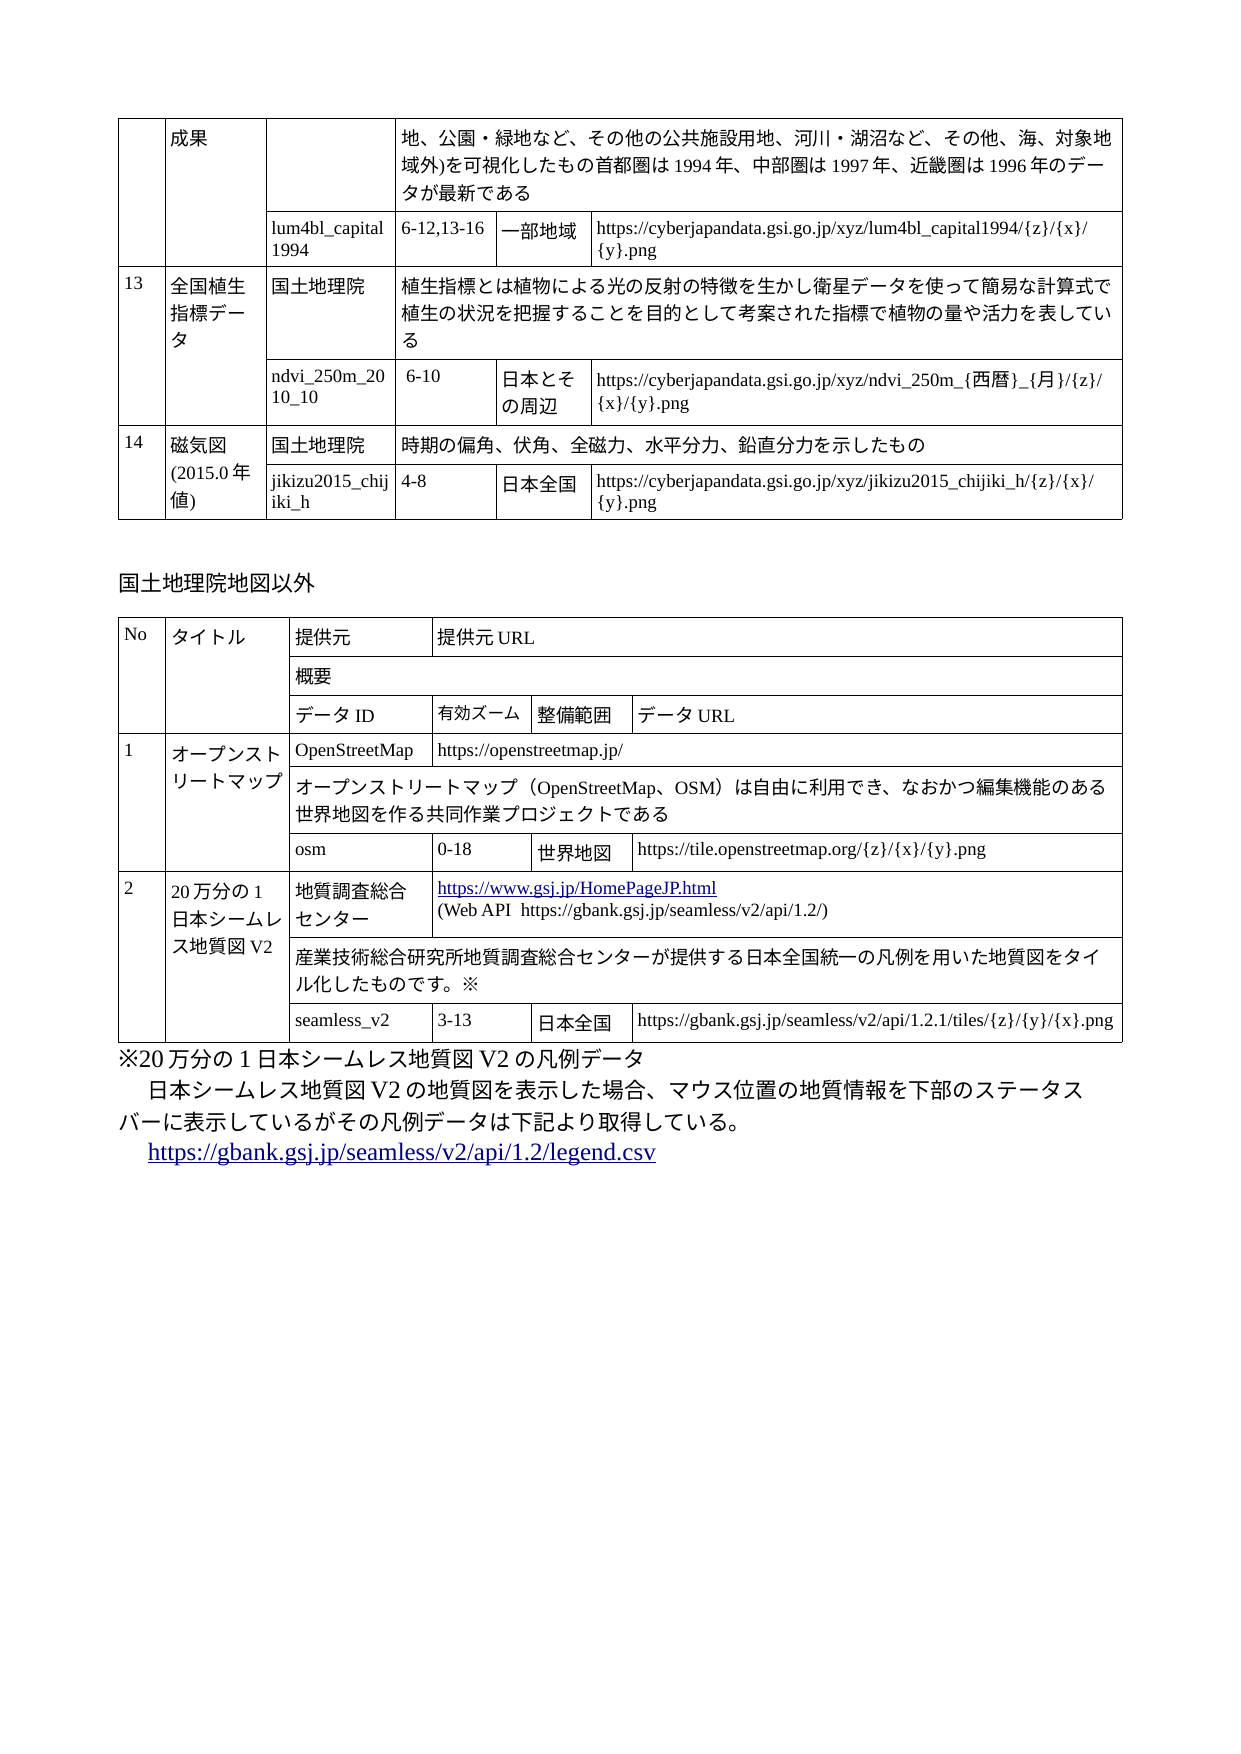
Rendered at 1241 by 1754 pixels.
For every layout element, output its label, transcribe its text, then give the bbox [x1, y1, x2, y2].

table_cell 国土地理院 [267, 426, 395, 464]
table_cell 国土地理院 [267, 267, 395, 359]
table_cell 2 [119, 872, 165, 1042]
table_cell 磁気図(2015.0年値) [166, 426, 266, 518]
table_cell 時期の偏角、伏角、全磁力、水平分力、鉛直分力を示したもの [396, 426, 1122, 464]
text https://gbank.gsj.jp/seamless/v2/api/1.2/legend.csv [118, 1137, 1122, 1166]
table_cell [267, 119, 395, 211]
table_cell データID [290, 696, 432, 733]
table_header タイトル [166, 618, 289, 733]
table_cell 有効ズーム [433, 696, 531, 733]
table_cell https://gbank.gsj.jp/seamless/v2/api/1.2.1/tiles/{z}/{y}/{x}.png [633, 1004, 1122, 1042]
table_cell https://openstreetmap.jp/ [433, 734, 1122, 766]
table_cell [119, 119, 165, 266]
table_cell オープンストリートマップ（OpenStreetMap、OSM）は自由に利用でき、なおかつ編集機能のある世界地図を作る共同作業プロジェクトである [290, 767, 1122, 832]
table_header 提供元URL [433, 618, 1122, 656]
table_cell https://tile.openstreetmap.org/{z}/{x}/{y}.png [633, 834, 1122, 871]
table_cell 4-8 [396, 465, 496, 518]
table_cell 14 [119, 426, 165, 518]
table_cell 1 [119, 734, 165, 871]
table_cell ndvi_250m_2010_10 [267, 360, 395, 425]
table_cell 一部地域 [497, 212, 591, 266]
table_cell lum4bl_capital1994 [267, 212, 395, 266]
table_cell https://cyberjapandata.gsi.go.jp/xyz/jikizu2015_chijiki_h/{z}/{x}/{y}.png [592, 465, 1122, 518]
table_cell 日本とその周辺 [497, 360, 591, 425]
text ※20万分の1日本シームレス地質図V2の凡例データ [118, 1043, 1122, 1073]
table_cell seamless_v2 [290, 1004, 432, 1042]
table_cell 地質調査総合センター [290, 872, 432, 937]
table_cell jikizu2015_chijiki_h [267, 465, 395, 518]
table_cell 日本全国 [497, 465, 591, 518]
table_cell 世界地図 [532, 834, 632, 871]
table_cell 20万分の1日本シームレス地質図V2 [166, 872, 289, 1042]
table_header No [119, 618, 165, 733]
table_cell 植生指標とは植物による光の反射の特徴を生かし衛星データを使って簡易な計算式で植生の状況を把握することを目的として考案された指標で植物の量や活力を表している [396, 267, 1122, 359]
table_header 提供元 [290, 618, 432, 656]
table_cell https://www.gsj.jp/HomePageJP.html (Web API https://gbank.gsj.jp/seamless/v2/api/1.2/) [433, 872, 1122, 937]
table_cell 0-18 [433, 834, 531, 871]
table_cell 概要 [290, 657, 1122, 694]
table_cell 日本全国 [532, 1004, 632, 1042]
table_cell 全国植生指標データ [166, 267, 266, 425]
text 国土地理院地図以外 [118, 566, 1122, 598]
table_cell https://cyberjapandata.gsi.go.jp/xyz/lum4bl_capital1994/{z}/{x}/{y}.png [592, 212, 1122, 266]
text 日本シームレス地質図V2の地質図を表示した場合、マウス位置の地質情報を下部のステータスバーに表示しているがその凡例データは下記より取得している。 [118, 1073, 1122, 1137]
table_cell データURL [633, 696, 1122, 733]
table_cell 地、公園・緑地など、その他の公共施設用地、河川・湖沼など、その他、海、対象地域外)を可視化したもの首都圏は1994年、中部圏は1997年、近畿圏は1996年のデータが最新である [396, 119, 1122, 211]
table_cell 3-13 [433, 1004, 531, 1042]
table_cell OpenStreetMap [290, 734, 432, 766]
table_cell オープンストリートマップ [166, 734, 289, 871]
table_cell 13 [119, 267, 165, 425]
table_cell https://cyberjapandata.gsi.go.jp/xyz/ndvi_250m_{西暦}_{月}/{z}/{x}/{y}.png [592, 360, 1122, 425]
table_cell 整備範囲 [532, 696, 632, 733]
table_cell 産業技術総合研究所地質調査総合センターが提供する日本全国統一の凡例を用いた地質図をタイル化したものです。※ [290, 938, 1122, 1003]
table_cell 成果 [166, 119, 266, 266]
table_cell osm [290, 834, 432, 871]
table_cell 6-12,13-16 [396, 212, 496, 266]
table_cell 6-10 [396, 360, 496, 425]
